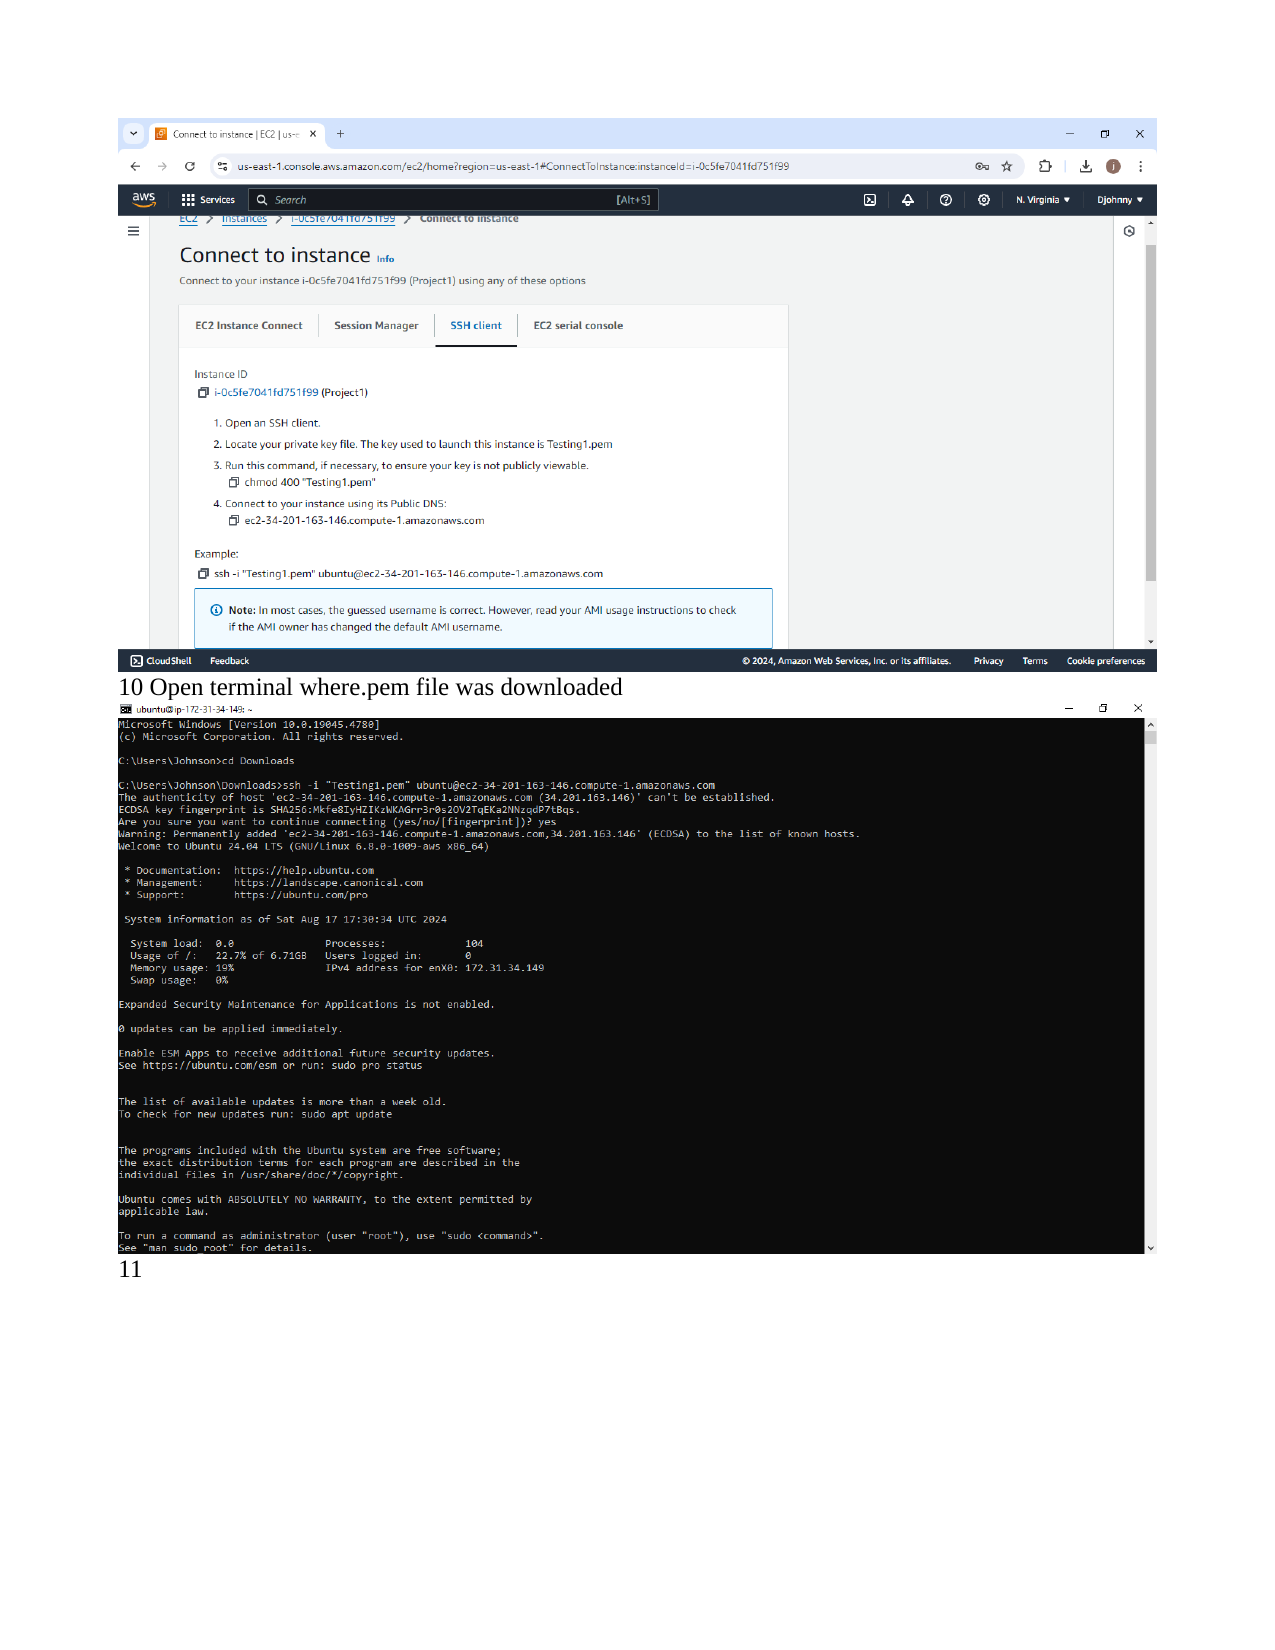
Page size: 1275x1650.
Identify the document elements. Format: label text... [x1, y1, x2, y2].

text 10 Open terminal where.pem file was downloaded [118, 672, 1157, 700]
picture [118, 118, 1157, 672]
text 11 [118, 1254, 1157, 1283]
picture [118, 700, 1157, 1254]
